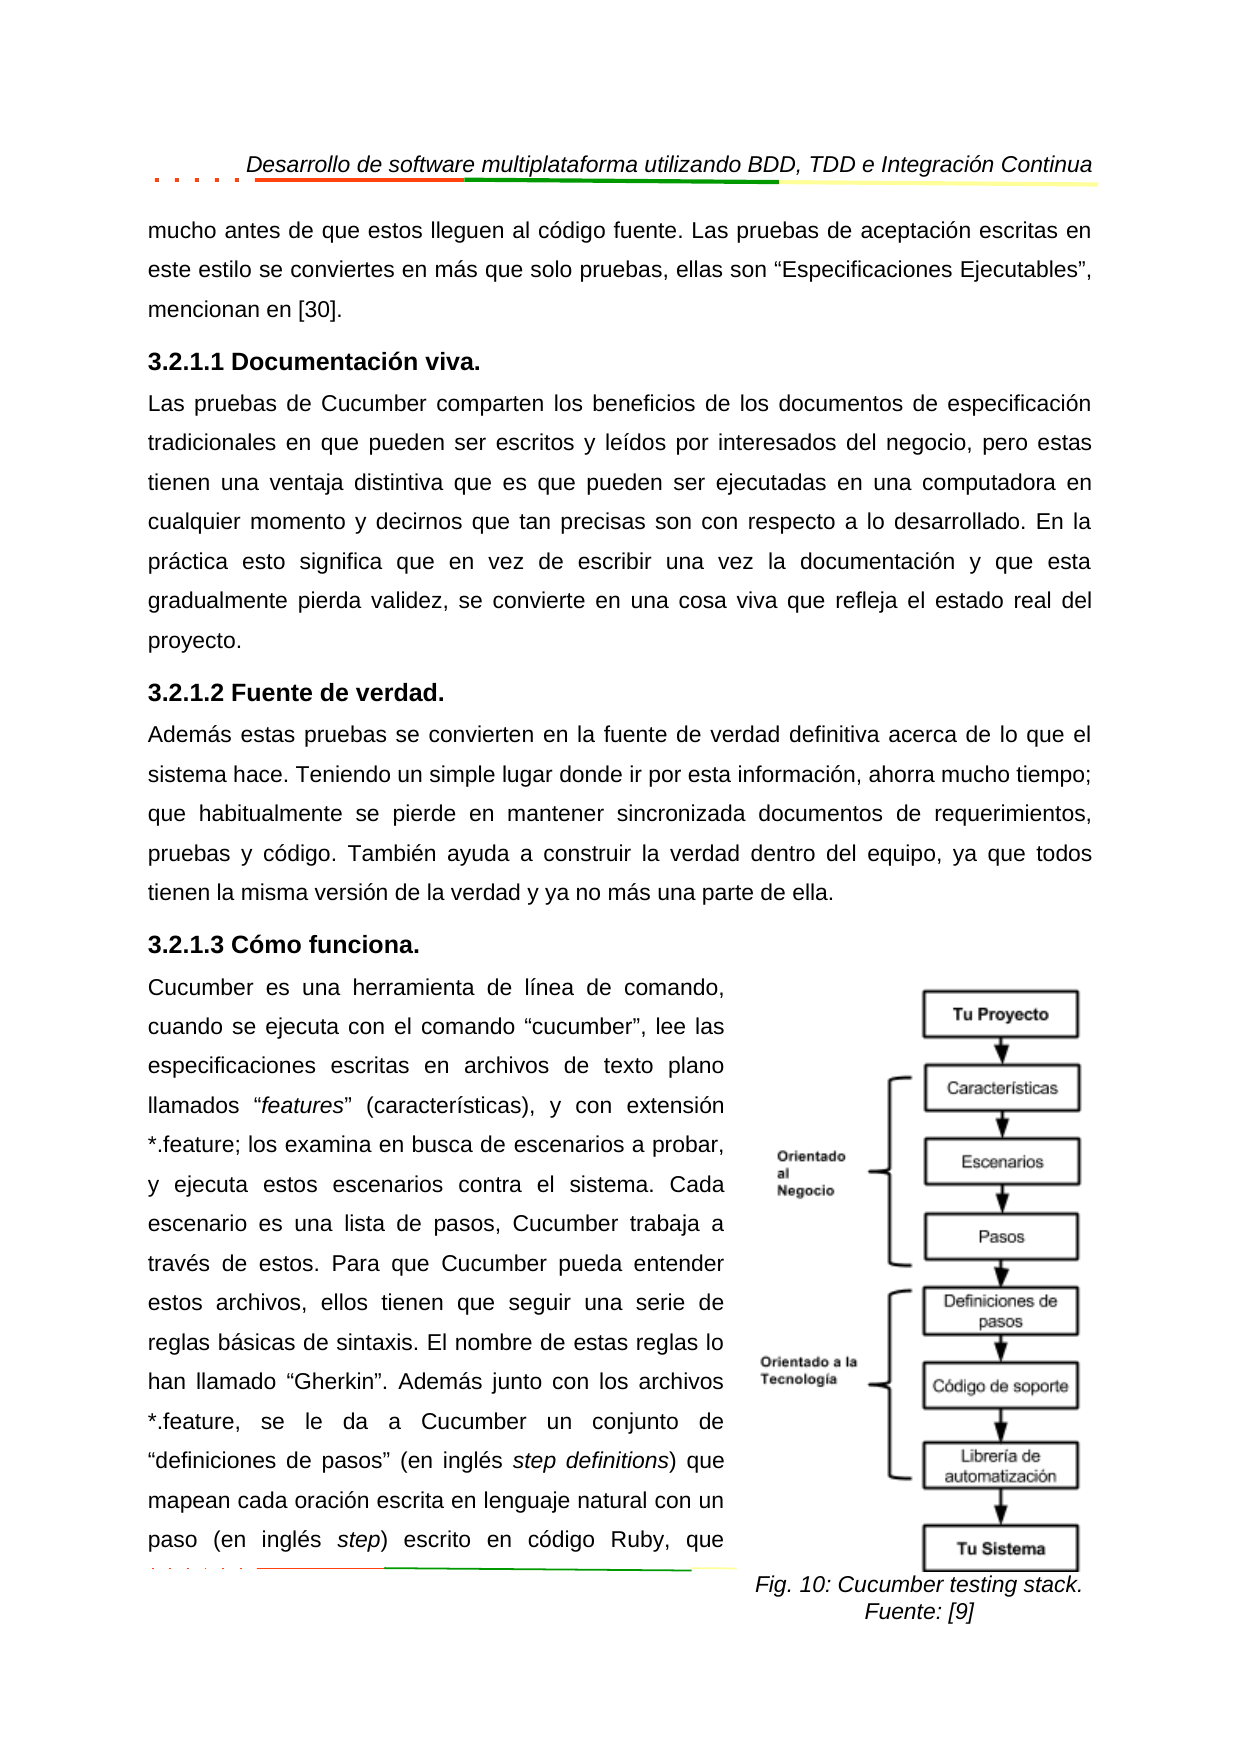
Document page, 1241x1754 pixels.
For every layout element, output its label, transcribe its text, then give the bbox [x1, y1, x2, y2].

picture [742, 983, 1096, 1572]
text mucho antes de que estos lleguen al código fuente. Las pruebas de aceptación escritas en este estilo se conviertes en más que solo pruebas, ellas son “Especificaciones Ejecutables”, mencionan en [30]. [148, 217, 1093, 322]
text 3.2.1.3 Cómo funciona. [148, 930, 1093, 959]
text 3.2.1.2 Fuente de verdad. [148, 678, 1093, 707]
text Además estas pruebas se convierten en la fuente de verdad definitiva acerca de lo que el sistema hace. Teniendo un simple lugar donde ir por esta información, ahorra mucho tiempo; que habitualmente se pierde en mantener sincronizada documentos de requerimientos, pruebas y código. También ayuda a construir la verdad dentro del equipo, ya que todos tienen la misma versión de la verdad y ya no más una parte de ella. [148, 721, 1093, 905]
text 3.2.1.1 Documentación viva. [148, 347, 1093, 376]
text Las pruebas de Cucumber comparten los beneficios de los documentos de especificación tradicionales en que pueden ser escritos y leídos por interesados del negocio, pero estas tienen una ventaja distintiva que es que pueden ser ejecutadas en una computadora en cualquier momento y decirnos que tan precisas son con respecto a lo desarrollado. En la práctica esto significa que en vez de escribir una vez la documentación y que esta gradualmente pierda validez, se convierte en una cosa viva que refleja el estado real del proyecto. [148, 390, 1093, 653]
text Cucumber es una herramienta de línea de comando, cuando se ejecuta con el comando “cucumber”, lee las especificaciones escritas en archivos de texto plano llamados “features” (características), y con extensión *.feature; los examina en busca de escenarios a probar, y ejecuta estos escenarios contra el sistema. Cada escenario es una lista de pasos, Cucumber trabaja a través de estos. Para que Cucumber pueda entender estos archivos, ellos tienen que seguir una serie de reglas básicas de sintaxis. El nombre de estas reglas lo han llamado “Gherkin”. Además junto con los archivos *.feature, se le da a Cucumber un conjunto de “definiciones de pasos” (en inglés step definitions) que mapean cada oración escrita en lenguaje natural con un paso (en inglés step) escrito en código Ruby, que [148, 971, 1101, 1552]
text Fig. 10: Cucumber testing stack. Fuente: [9] [737, 984, 1101, 1624]
